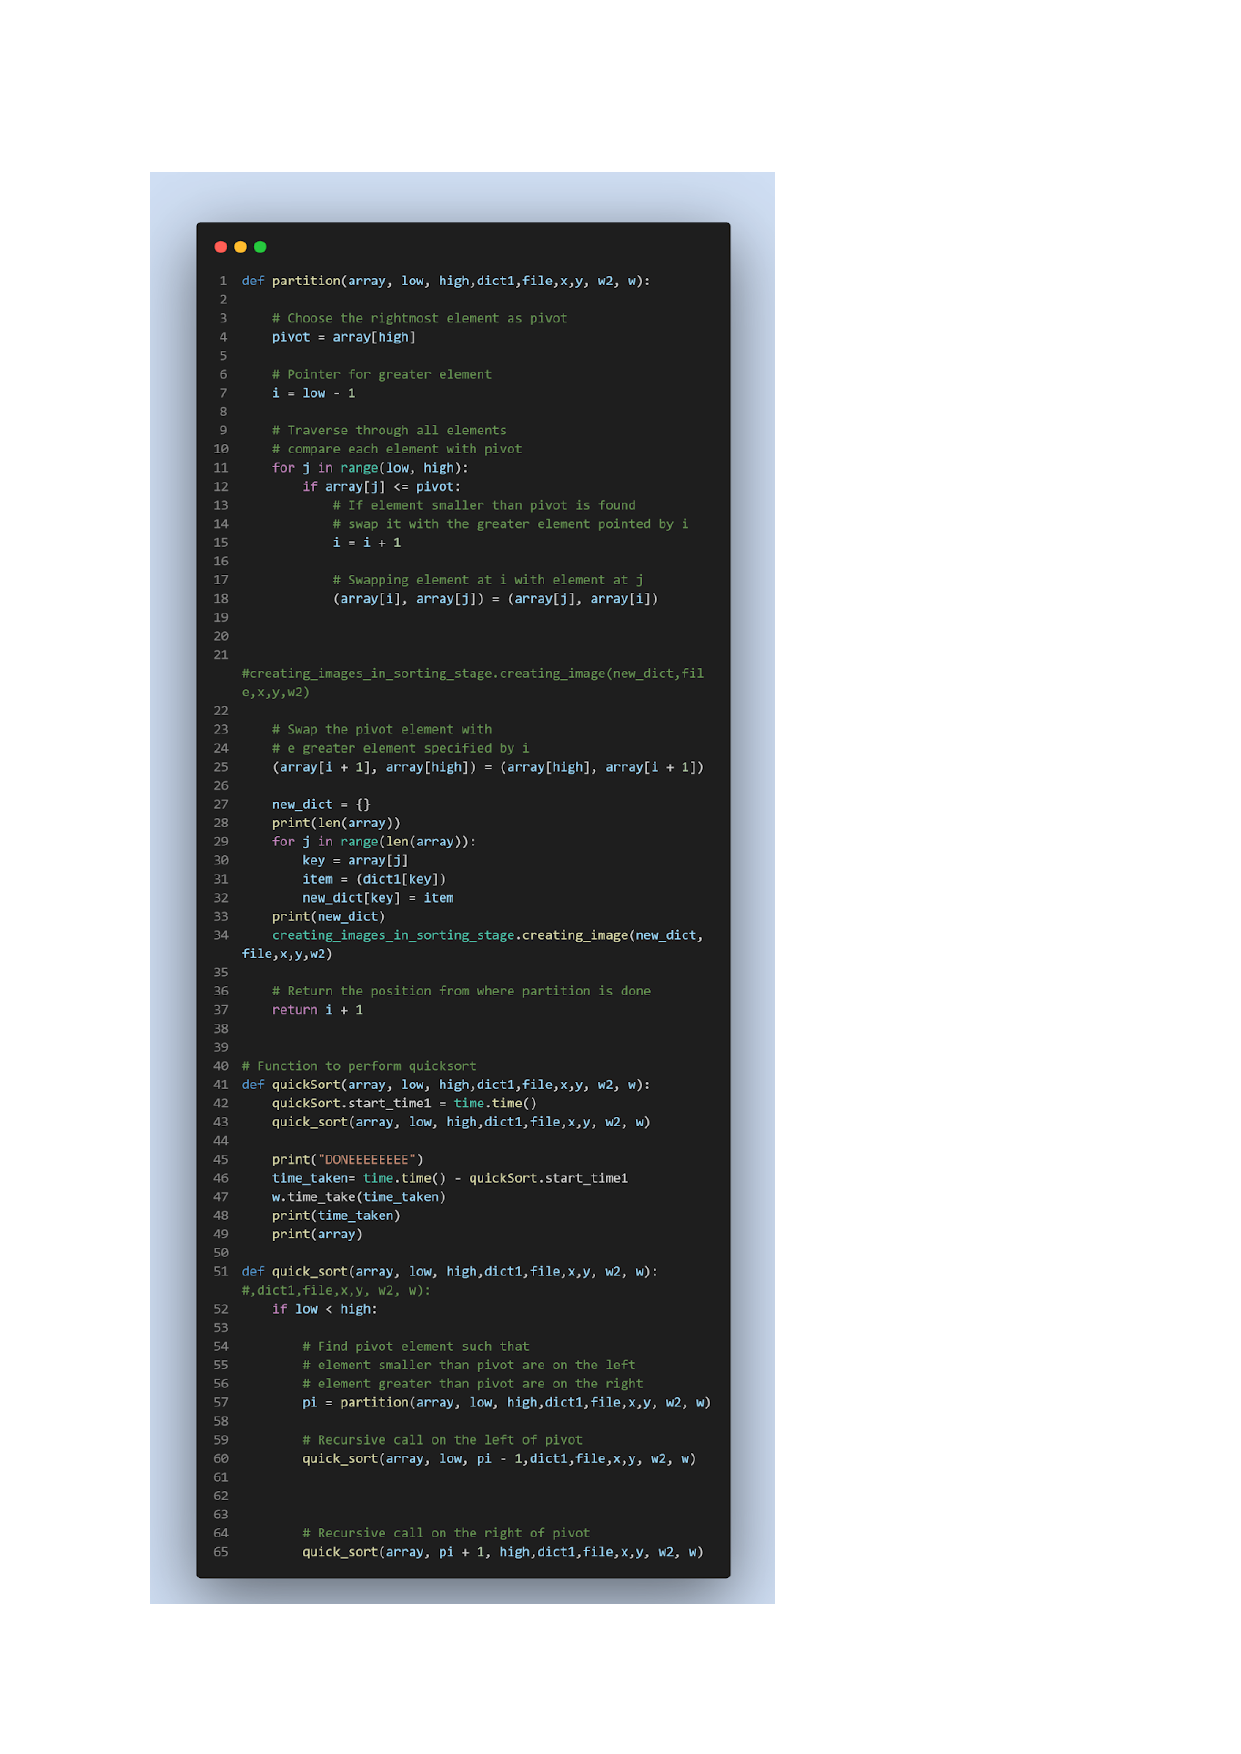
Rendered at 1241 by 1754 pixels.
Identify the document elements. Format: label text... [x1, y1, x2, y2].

text Radix sort is a non-comparative integer sorting algorithm that sorts data with integer keys by grouping the keys by individual digits that share the same significant position and value. It does this starting from the least-significant digit to the most-significant digit. [150, 150, 1090, 1604]
